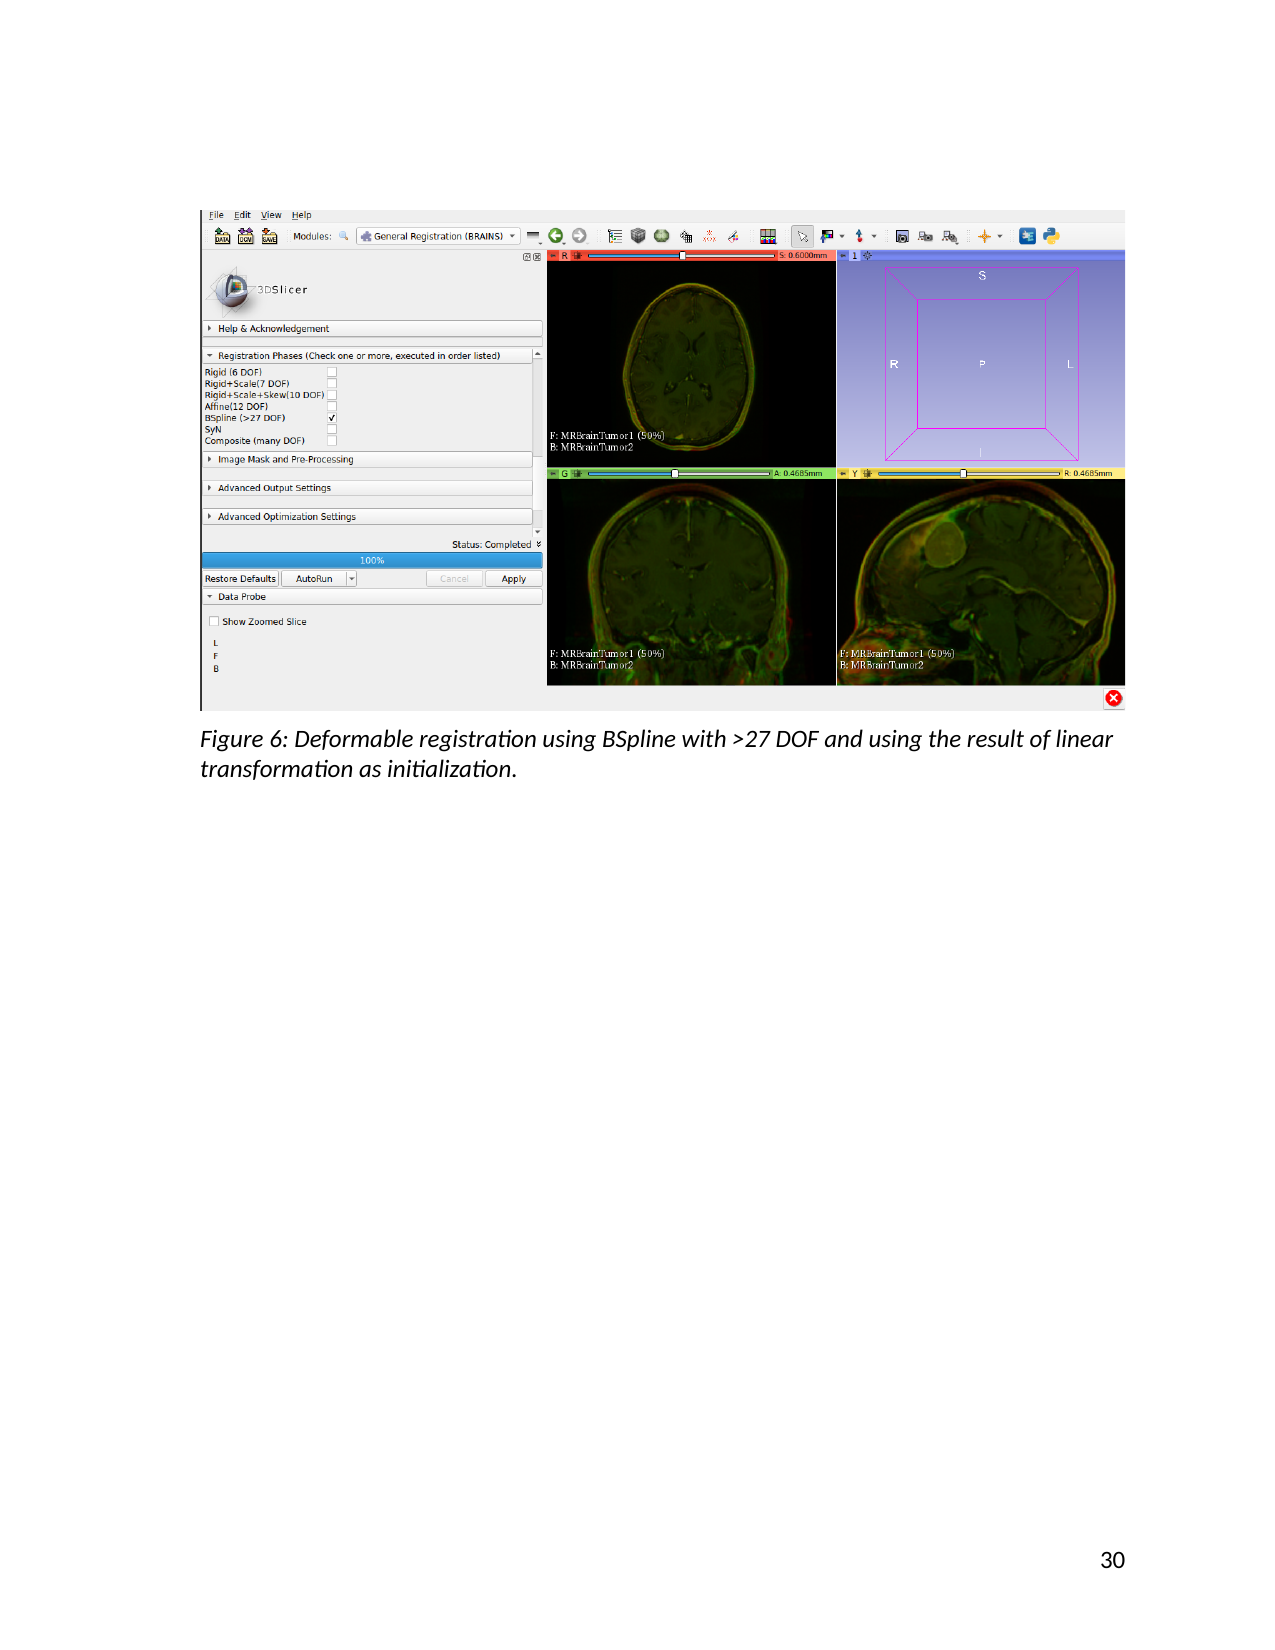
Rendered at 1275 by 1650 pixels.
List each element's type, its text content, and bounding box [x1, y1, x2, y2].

picture [200, 210, 1125, 711]
text Figure 6: Deformable registration using BSpline with >27 DOF and using the result of linear transformation as initialization. [200, 711, 1125, 784]
